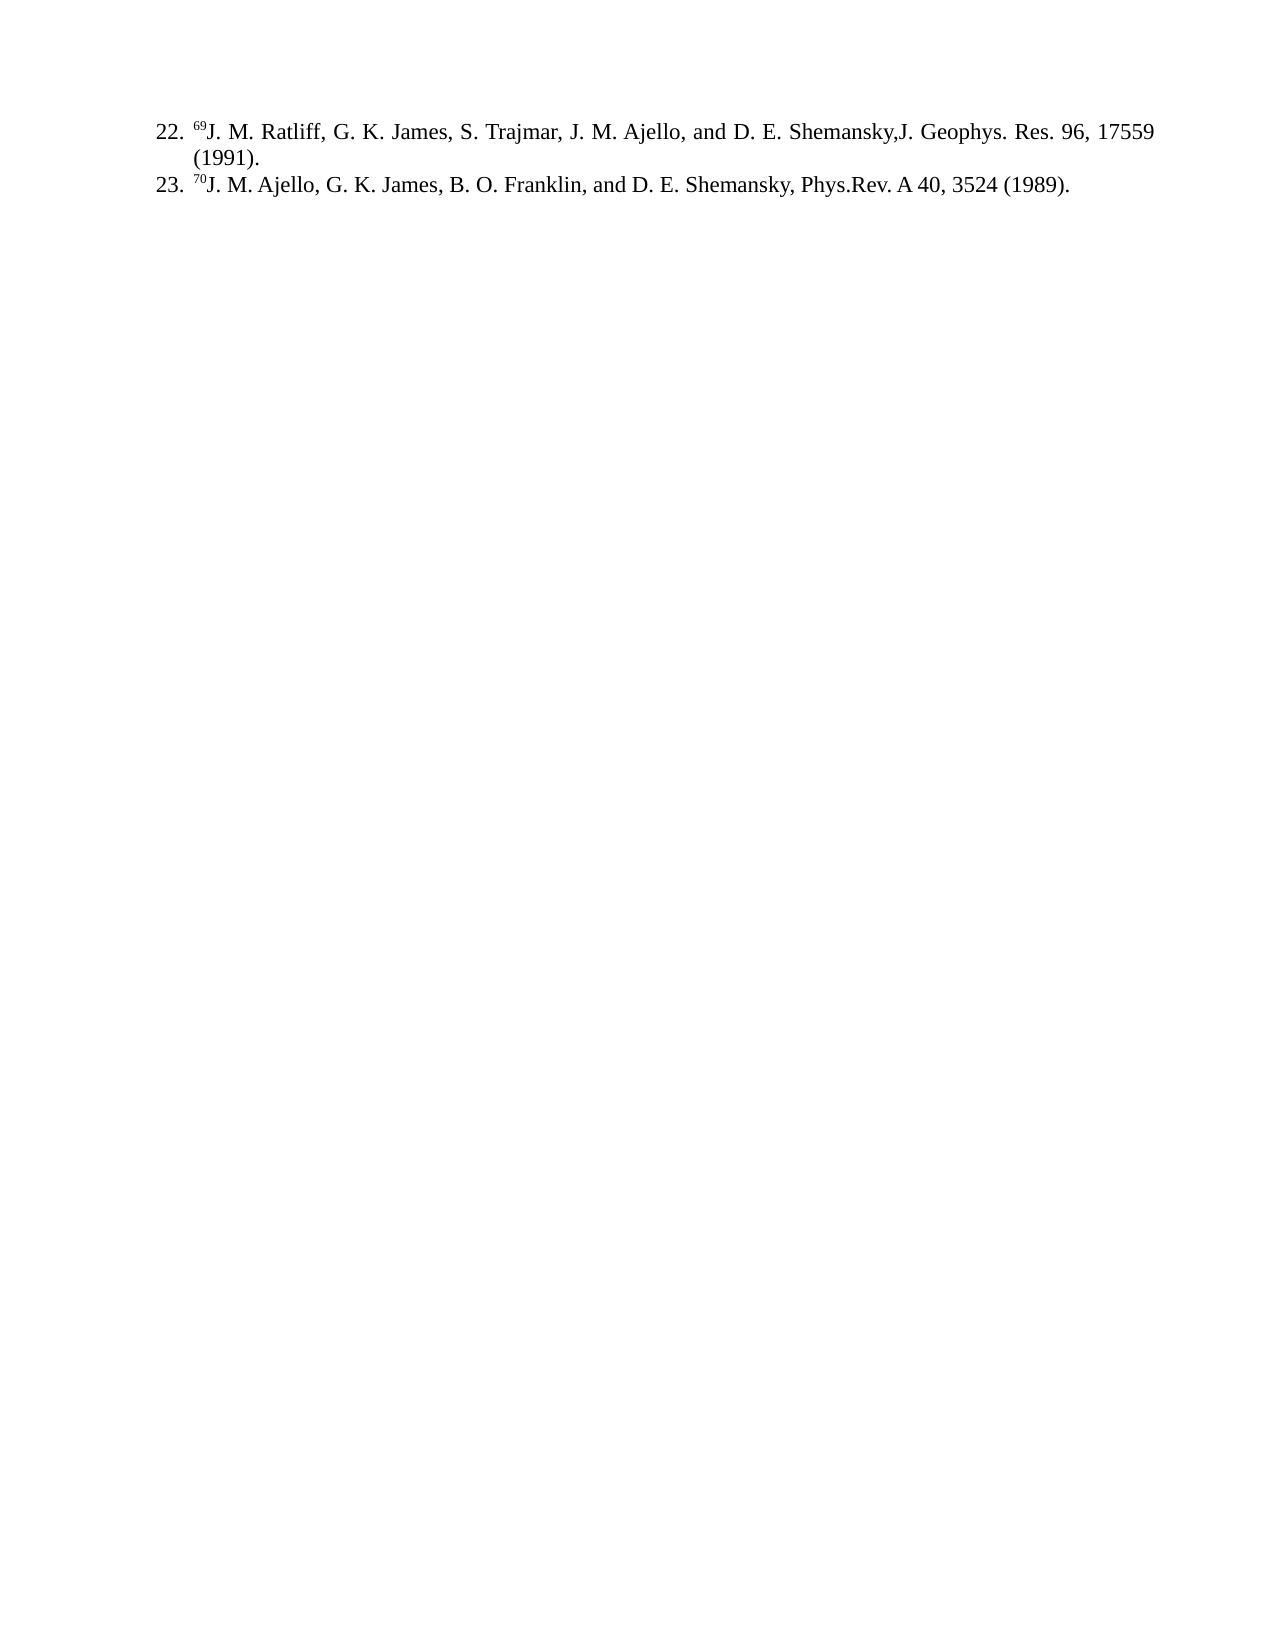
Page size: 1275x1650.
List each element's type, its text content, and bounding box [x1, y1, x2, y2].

list 70J. M. Ajello, G. K. James, B. O. Franklin, and D. E. Shemansky, Phys.Rev. A 40, 3524 (1989). [156, 171, 1157, 197]
list 69J. M. Ratliff, G. K. James, S. Trajmar, J. M. Ajello, and D. E. Shemansky,J. Geophys. Res. 96, 17559 (1991). [156, 118, 1157, 171]
